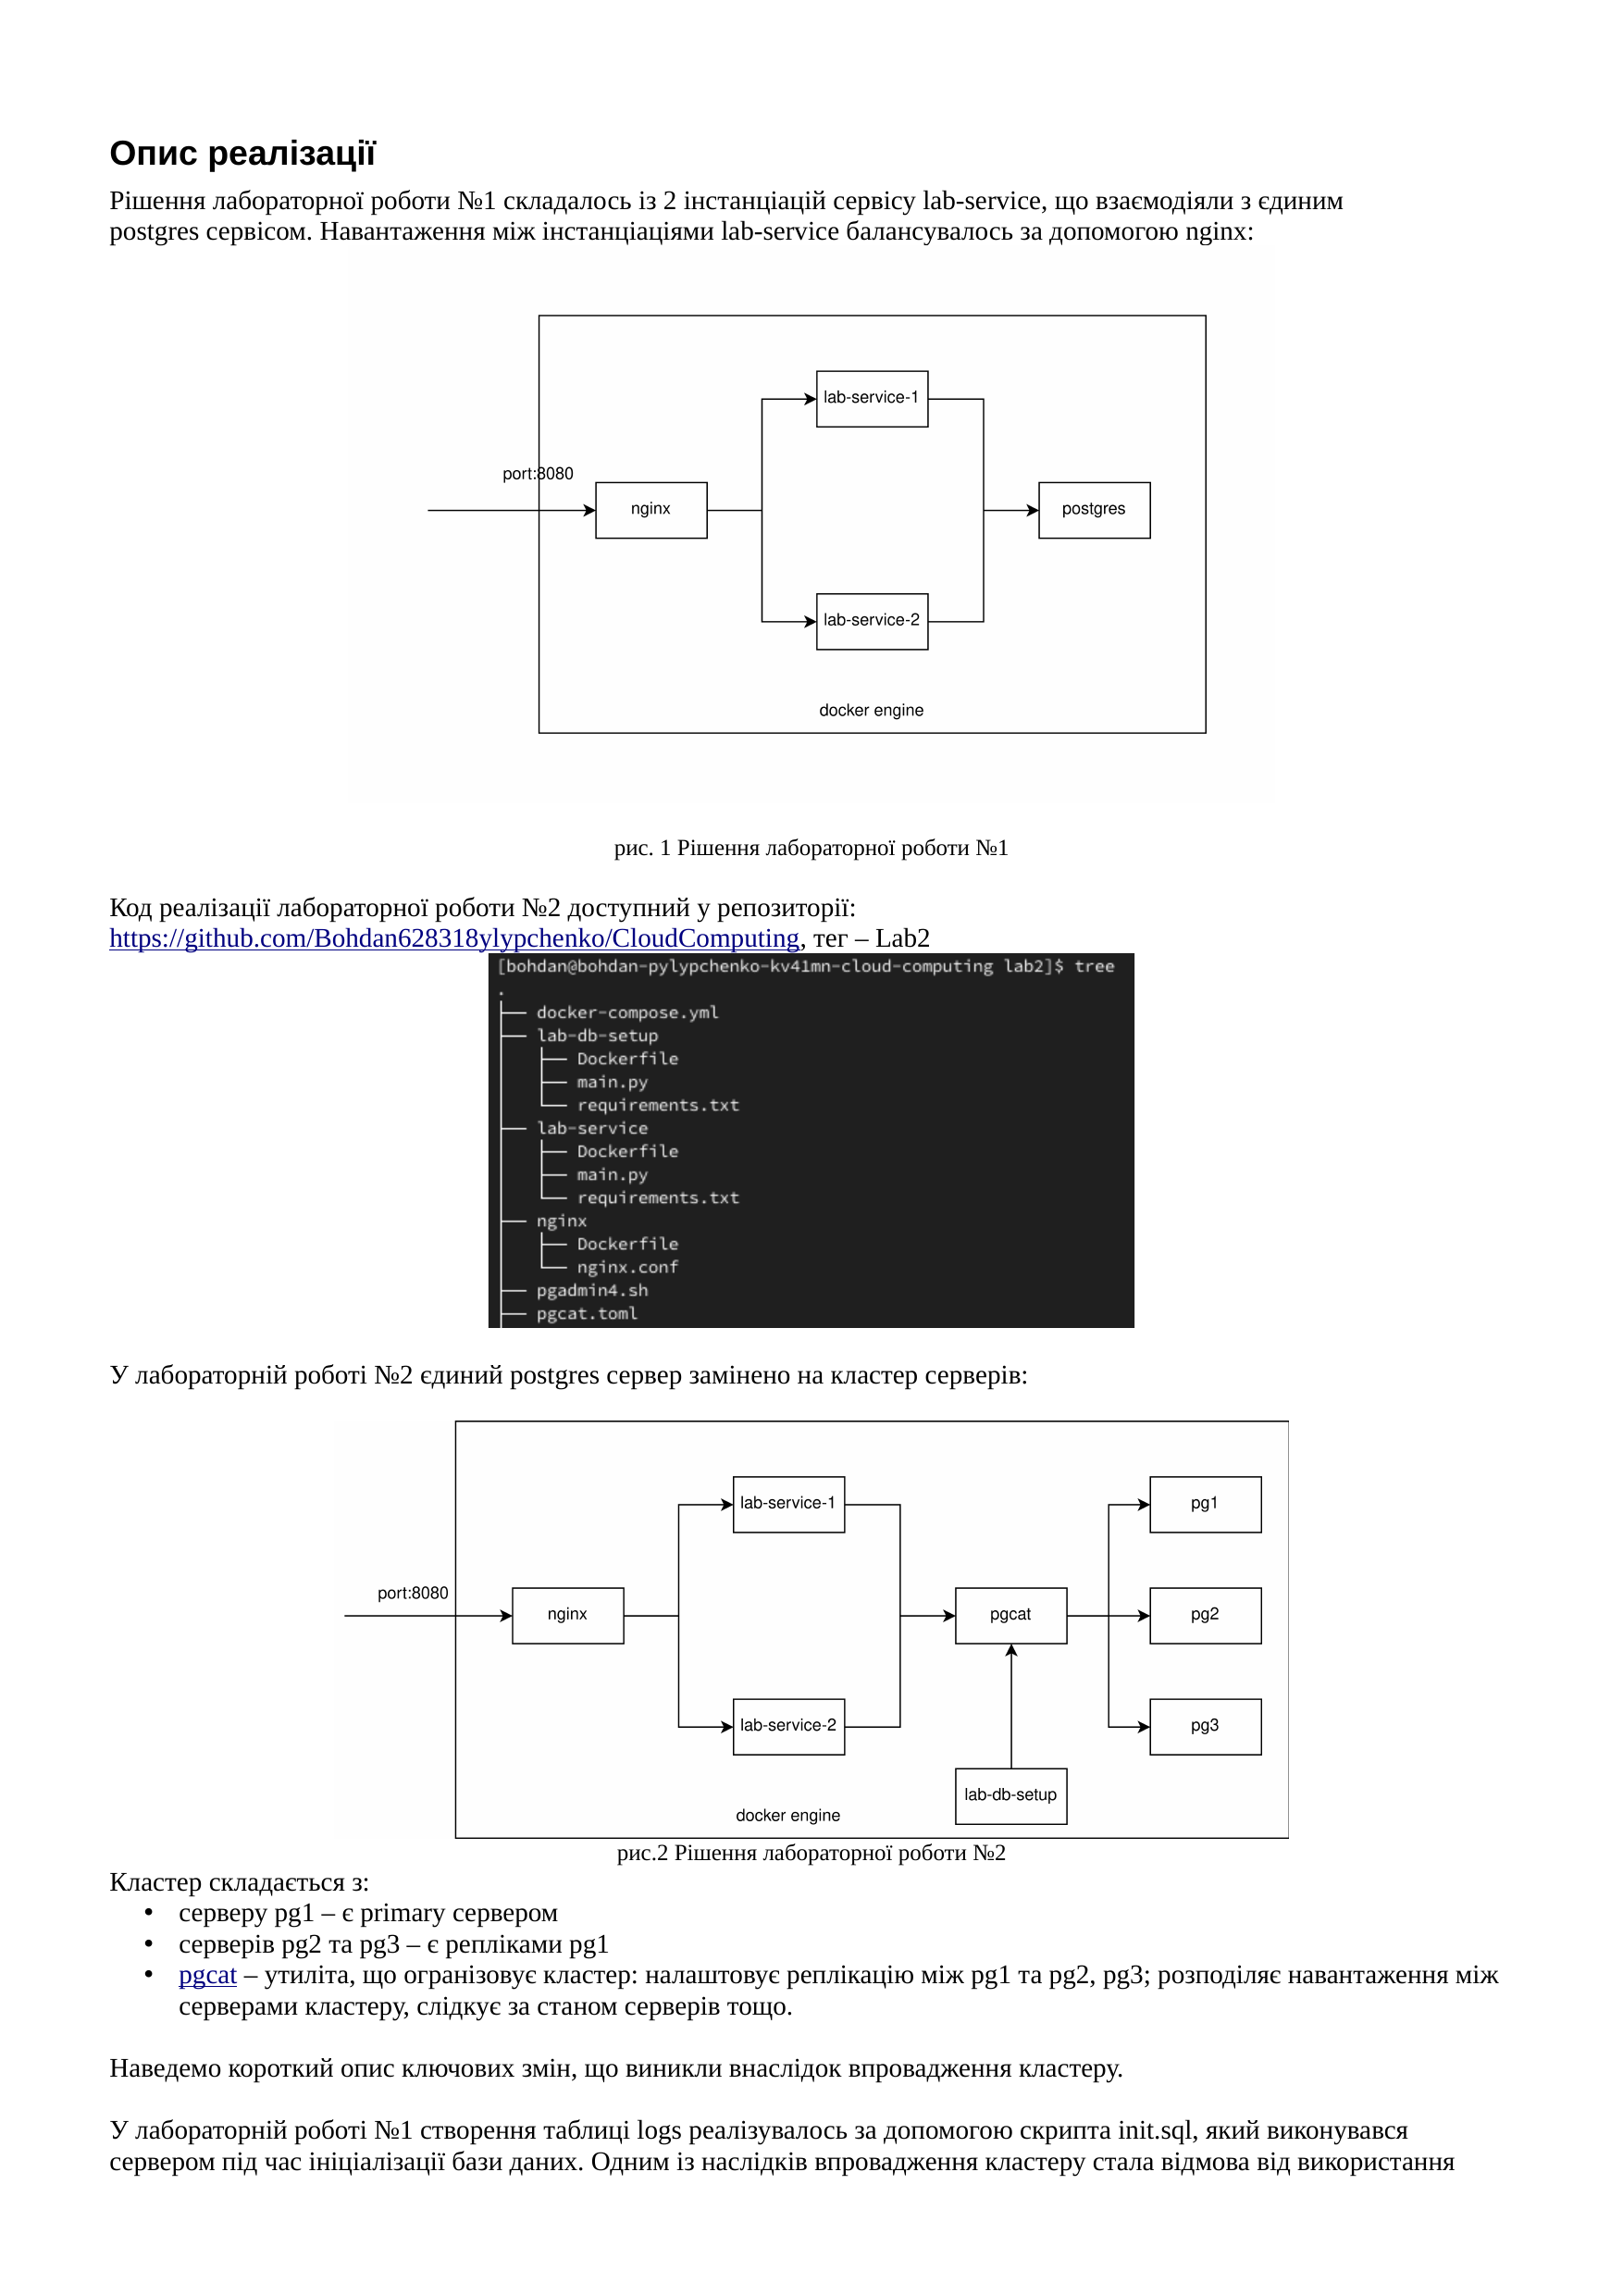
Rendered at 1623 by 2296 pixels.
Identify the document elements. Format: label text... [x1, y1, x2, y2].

text рис. 1 Рішення лабораторної роботи №1 [109, 834, 1514, 860]
subtitle Опис реалізації [109, 132, 1514, 172]
text Наведемо короткий опис ключових змін, що виникли внаслідок впровадження кластеру. [109, 2052, 1514, 2083]
list серверу pg1 – є primary сервером [144, 1896, 1514, 1928]
list серверів pg2 та pg3 – є репліками pg1 [144, 1928, 1514, 1959]
picture [488, 953, 1135, 1328]
text У лабораторній роботі №2 єдиний postgres сервер замінено на кластер серверів: [109, 1359, 1514, 1390]
text Рішення лабораторної роботи №1 складалось із 2 інстанціацій сервісу lab-service, що взаємодіяли з єдиним [109, 184, 1514, 215]
text Кластер складається з: [109, 1866, 1514, 1896]
text Код реалізації лабораторної роботи №2 доступний у репозиторії: https://github.com/Bohdan628318ylypchenko/CloudComputing, тег – Lab2 [109, 891, 1514, 953]
picture [348, 245, 1275, 803]
text postgres сервісом. Навантаження між інстанціаціями lab-service балансувалось за допомогою nginx: [109, 215, 1514, 246]
picture [334, 1421, 1289, 1839]
text рис.2 Рішення лабораторної роботи №2 [109, 1421, 1514, 1866]
list pgcat – утиліта, що огранізовує кластер: налаштовує реплікацію між pg1 та pg2, pg3; розподіляє навантаження між серверами кластеру, слідкує за станом серверів тощо. [144, 1959, 1514, 2021]
list У лабораторній роботі №1 створення таблиці logs реалізувалось за допомогою скрипта init.sql, який виконувався сервером під час ініціалізації бази даних. Одним із наслідків впровадження кластеру стала відмова від використання [109, 2114, 1514, 2176]
